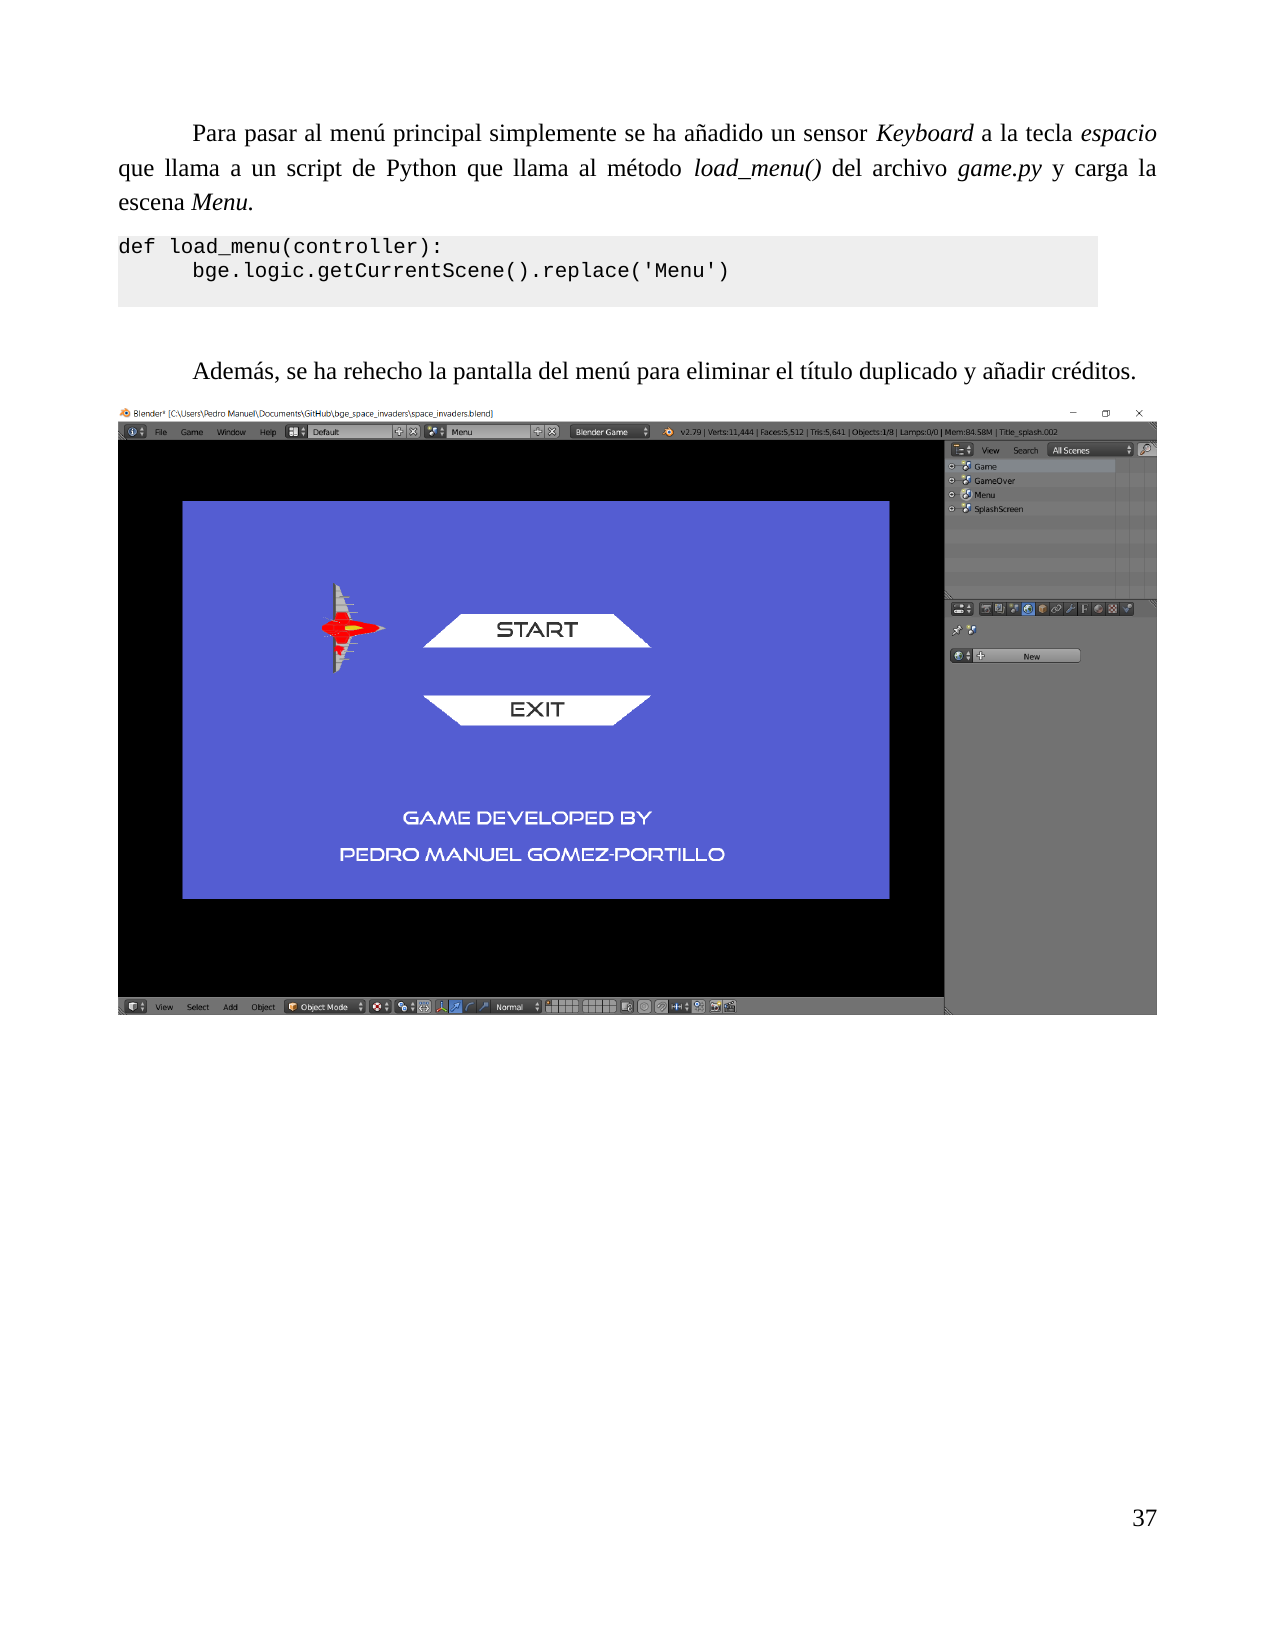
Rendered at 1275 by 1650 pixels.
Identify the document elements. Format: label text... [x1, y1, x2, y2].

text bge.logic.getCurrentScene().replace('Menu') [118, 260, 1098, 283]
text Además, se ha rehecho la pantalla del menú para eliminar el título duplicado y añadir créditos. [118, 356, 1157, 385]
text def load_menu(controller): [118, 236, 1098, 260]
text Para pasar al menú principal simplemente se ha añadido un sensor Keyboard a la tecla espacio que llama a un script de Python que llama al método load_menu() del archivo game.py y carga la escena Menu. [118, 118, 1157, 216]
picture [118, 405, 1157, 1015]
